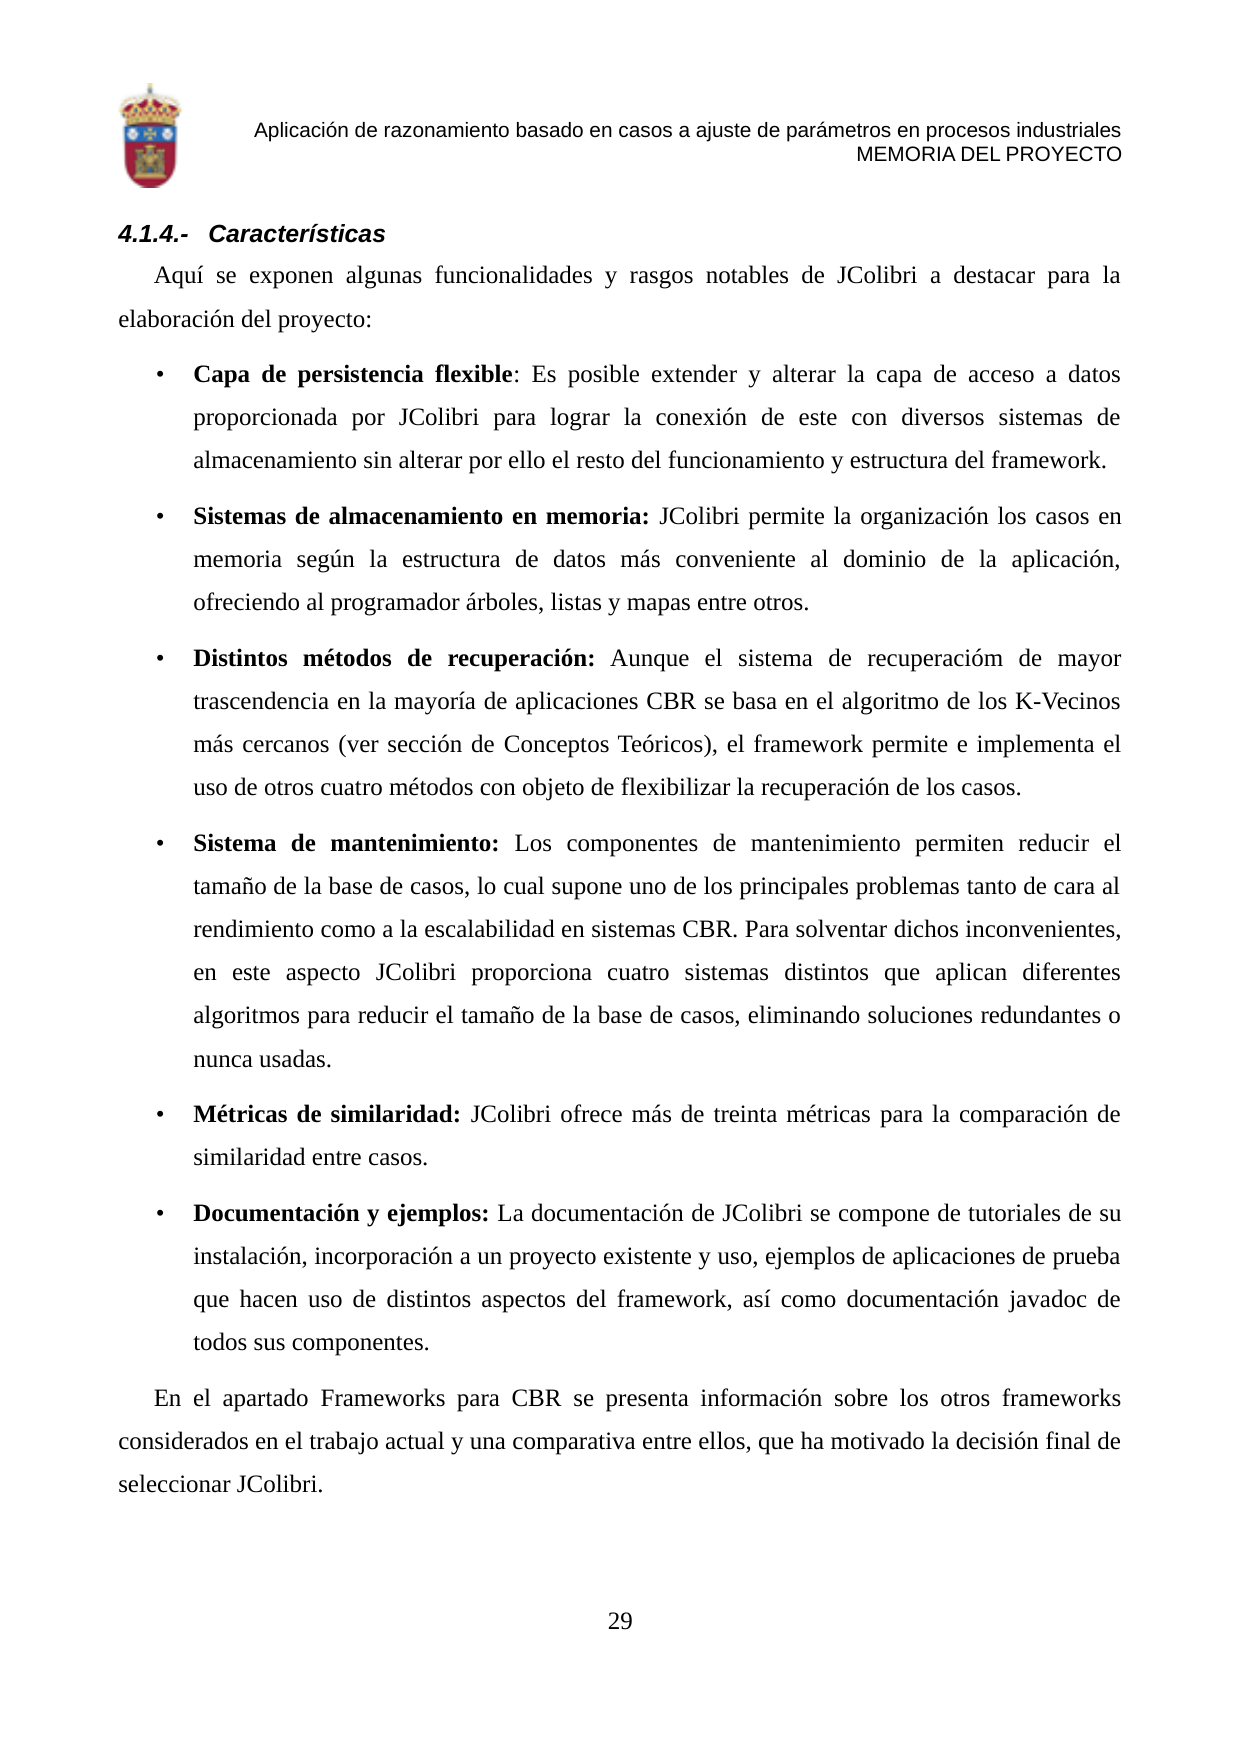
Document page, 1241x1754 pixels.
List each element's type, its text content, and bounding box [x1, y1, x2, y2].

list Sistemas de almacenamiento en memoria: JColibri permite la organización los casos en memoria según la estructura de datos más conveniente al dominio de la aplicación, ofreciendo al programador árboles, listas y mapas entre otros. [156, 501, 1122, 616]
list Sistema de mantenimiento: Los componentes de mantenimiento permiten reducir el tamaño de la base de casos, lo cual supone uno de los principales problemas tanto de cara al rendimiento como a la escalabilidad en sistemas CBR. Para solventar dichos inconvenientes, en este aspecto JColibri proporciona cuatro sistemas distintos que aplican diferentes algoritmos para reducir el tamaño de la base de casos, eliminando soluciones redundantes o nunca usadas. [156, 828, 1122, 1072]
text Aquí se exponen algunas funcionalidades y rasgos notables de JColibri a destacar para la elaboración del proyecto: [118, 261, 1122, 332]
list Métricas de similaridad: JColibri ofrece más de treinta métricas para la comparación de similaridad entre casos. [156, 1099, 1122, 1171]
list Documentación y ejemplos: La documentación de JColibri se compone de tutoriales de su instalación, incorporación a un proyecto existente y uso, ejemplos de aplicaciones de prueba que hacen uso de distintos aspectos del framework, así como documentación javadoc de todos sus componentes. [156, 1198, 1122, 1356]
list Distintos métodos de recuperación: Aunque el sistema de recuperacióm de mayor trascendencia en la mayoría de aplicaciones CBR se basa en el algoritmo de los K-Vecinos más cercanos (ver sección de Conceptos Teóricos), el framework permite e implementa el uso de otros cuatro métodos con objeto de flexibilizar la recuperación de los casos. [156, 643, 1122, 801]
subtitle Características [118, 219, 1122, 248]
picture [117, 83, 184, 188]
text En el apartado Frameworks para CBR se presenta información sobre los otros frameworks considerados en el trabajo actual y una comparativa entre ellos, que ha motivado la decisión final de seleccionar JColibri. [118, 1383, 1122, 1498]
list Capa de persistencia flexible: Es posible extender y alterar la capa de acceso a datos proporcionada por JColibri para lograr la conexión de este con diversos sistemas de almacenamiento sin alterar por ello el resto del funcionamiento y estructura del framework. [156, 359, 1122, 474]
